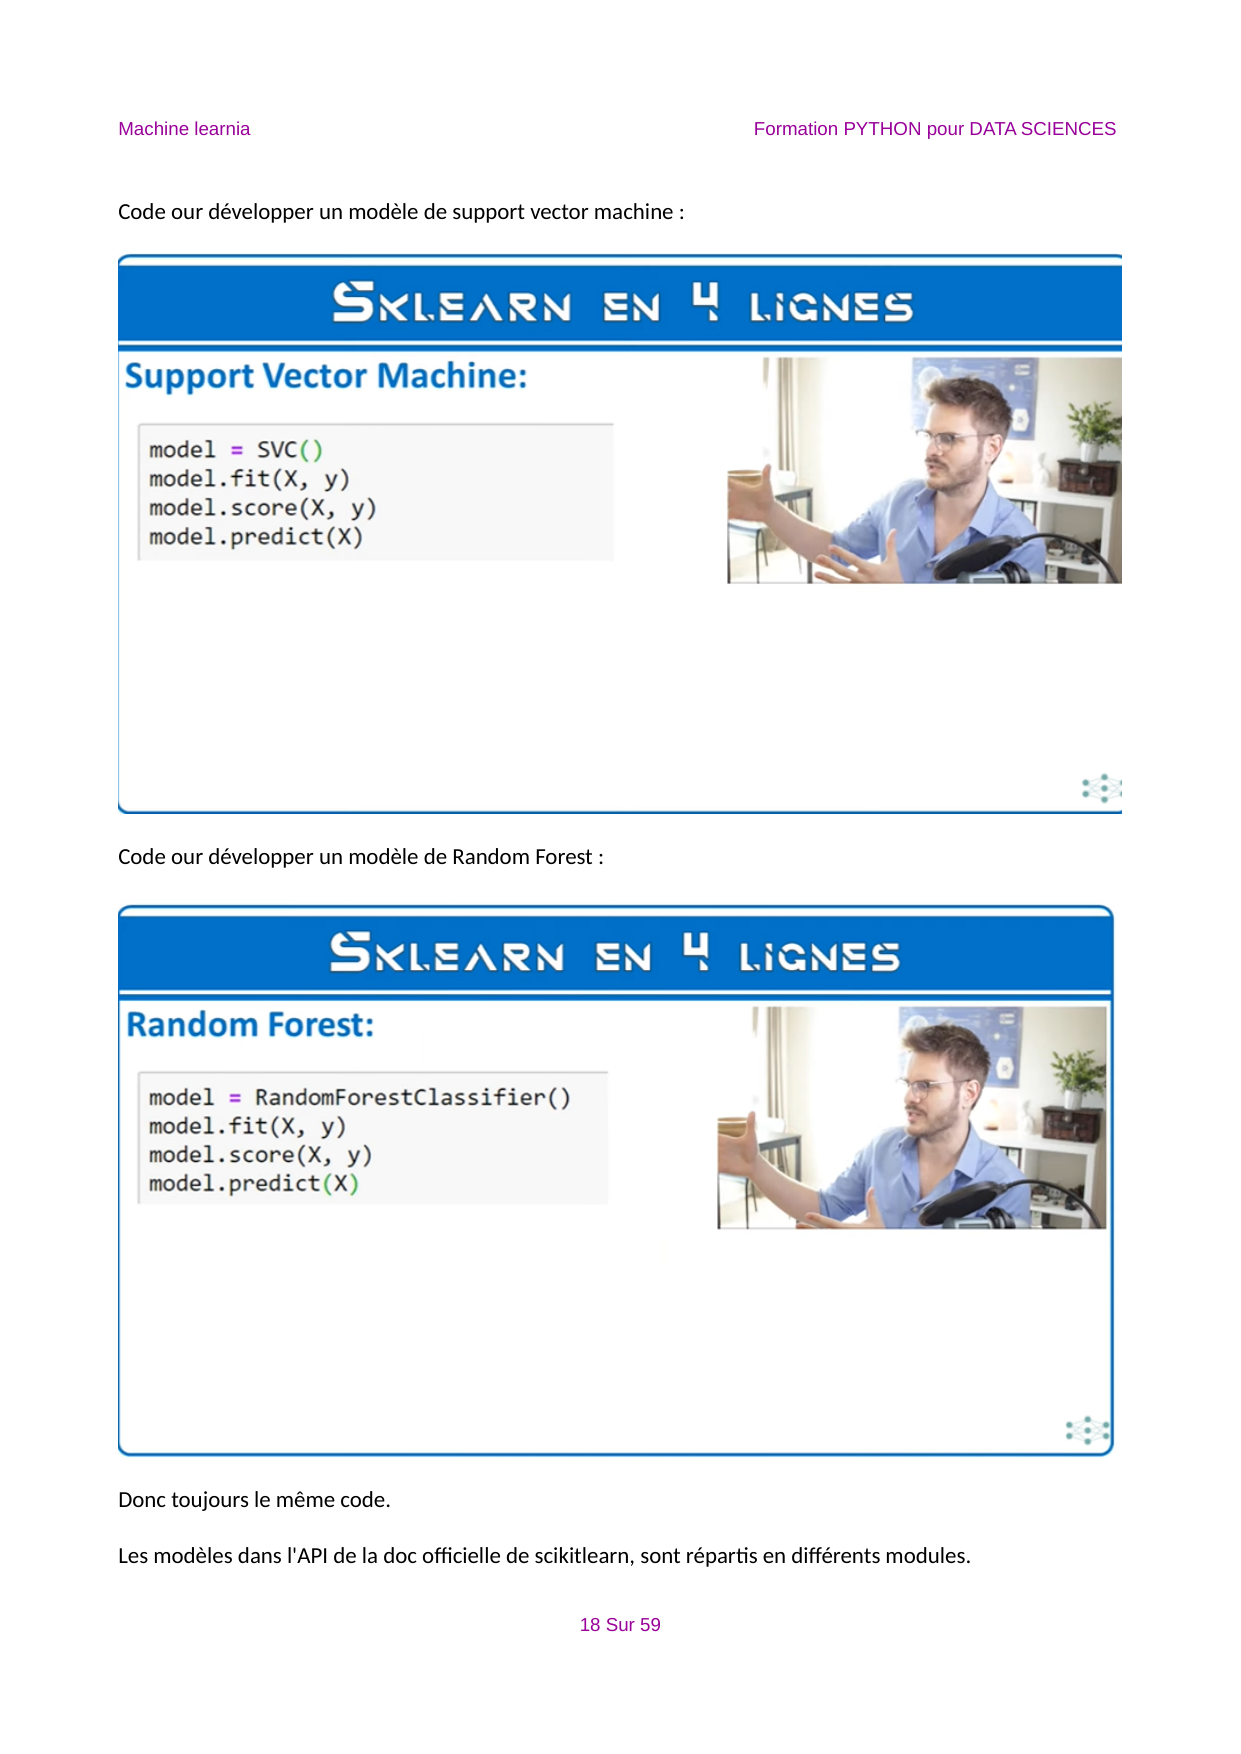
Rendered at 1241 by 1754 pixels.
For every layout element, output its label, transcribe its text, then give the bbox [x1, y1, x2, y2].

text Les modèles dans l'API de la doc officielle de scikitlearn, sont répartis en différents modules. [118, 1541, 1122, 1569]
text Code our développer un modèle de support vector machine : [118, 197, 1122, 225]
text Code our développer un modèle de Random Forest : [118, 842, 1122, 870]
picture [118, 253, 1122, 814]
text Donc toujours le même code. [118, 1485, 1122, 1513]
picture [118, 897, 1122, 1458]
